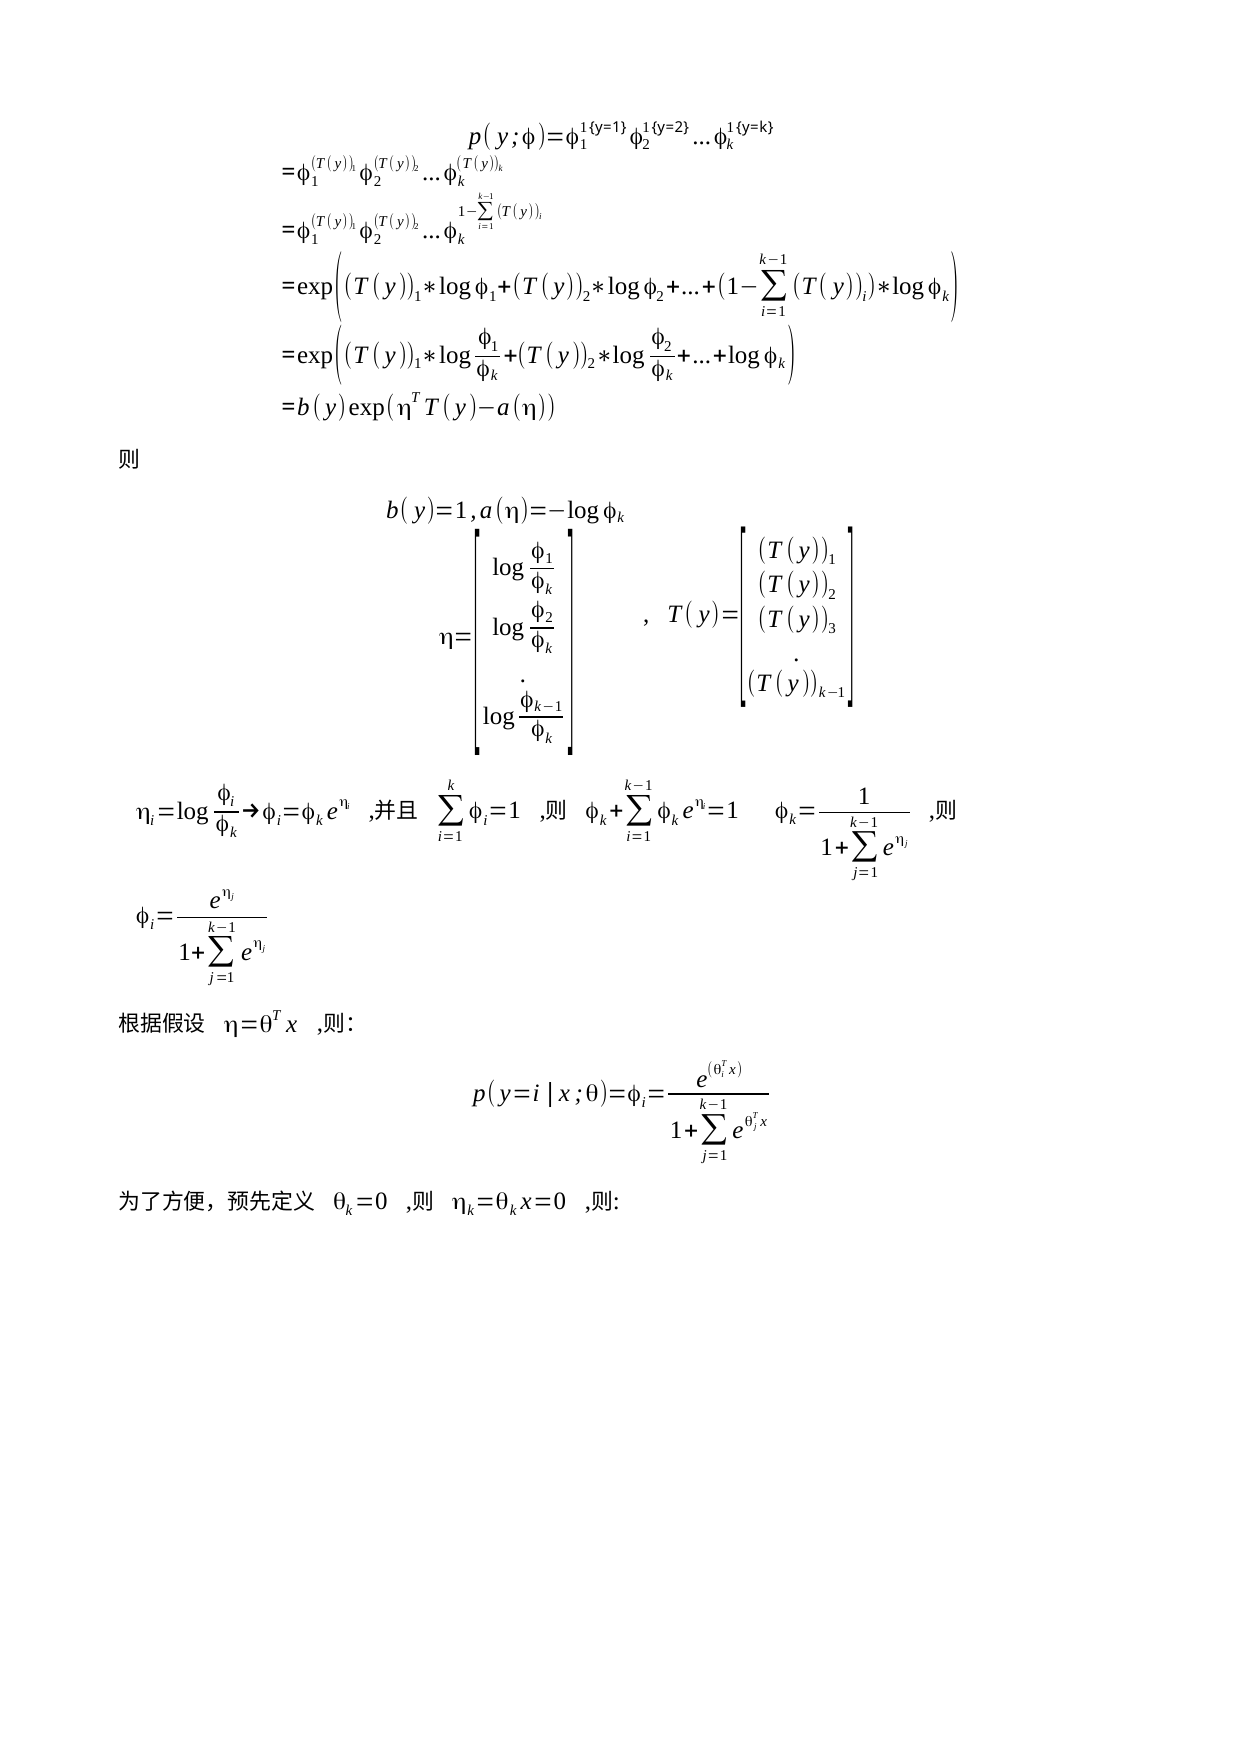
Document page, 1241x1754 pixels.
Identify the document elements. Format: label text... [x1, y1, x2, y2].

text 为了方便，预先定义,则,则: [118, 1184, 1122, 1219]
text , [118, 494, 1122, 756]
text ,并且,则,则 [118, 777, 1122, 986]
text 则 [118, 442, 1122, 474]
text 根据假设,则： [118, 1006, 1122, 1038]
